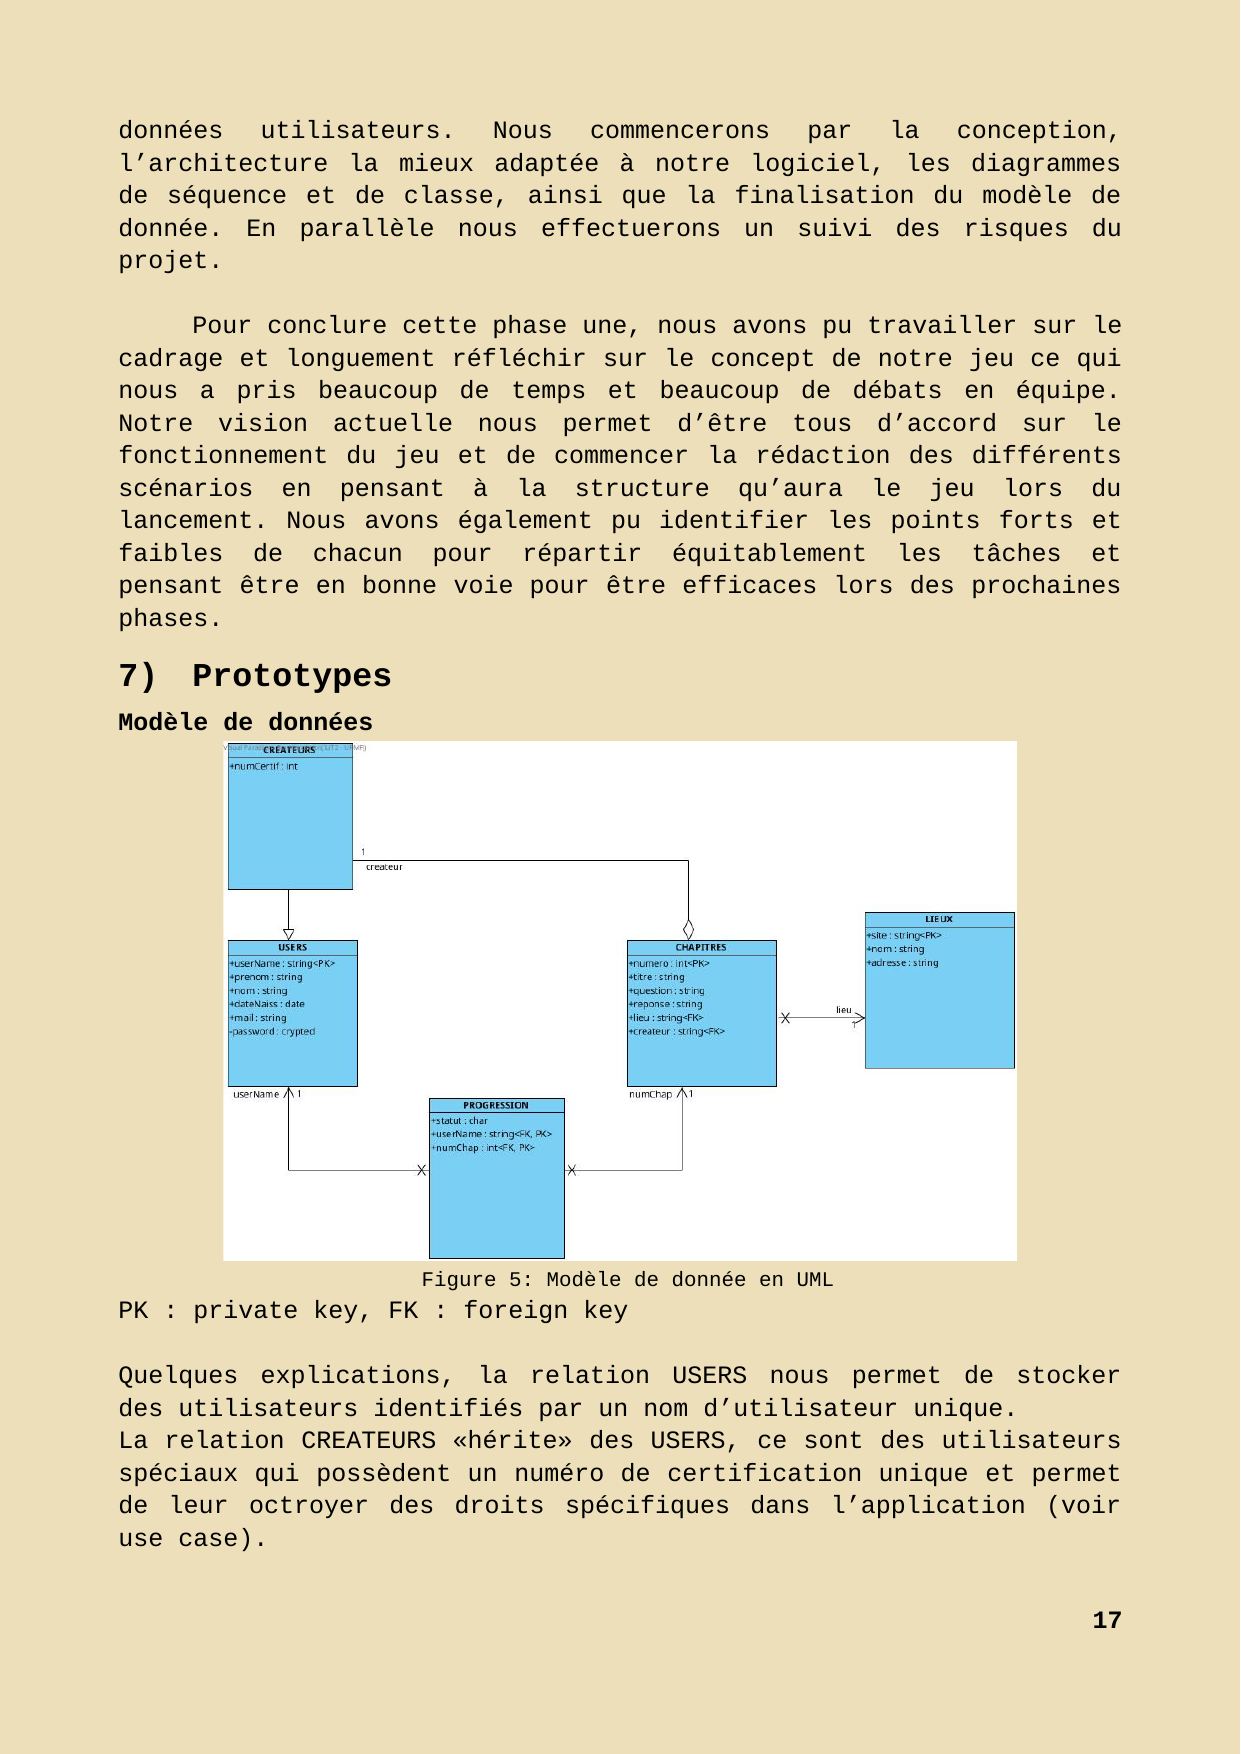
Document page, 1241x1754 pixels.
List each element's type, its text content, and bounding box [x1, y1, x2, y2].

text La relation CREATEURS «hérite» des USERS, ce sont des utilisateurs spéciaux qui possèdent un numéro de certification unique et permet de leur octroyer des droits spécifiques dans l’application (voir use case). [118, 1428, 1122, 1553]
text données utilisateurs. Nous commencerons par la conception, l’architecture la mieux adaptée à notre logiciel, les diagrammes de séquence et de classe, ainsi que la finalisation du modèle de donnée. En parallèle nous effectuerons un suivi des risques du projet. [118, 118, 1122, 276]
text Modèle de données [118, 709, 1122, 738]
text Figure 5: Modèle de donnée en UML [118, 742, 1122, 1293]
text PK : private key, FK : foreign key [118, 1298, 1122, 1326]
text Quelques explications, la relation USERS nous permet de stocker des utilisateurs identifiés par un nom d’utilisateur unique. [118, 1363, 1122, 1423]
subtitle Prototypes [118, 659, 1122, 697]
text Pour conclure cette phase une, nous avons pu travailler sur le cadrage et longuement réfléchir sur le concept de notre jeu ce qui nous a pris beaucoup de temps et beaucoup de débats en équipe. Notre vision actuelle nous permet d’être tous d’accord sur le fonctionnement du jeu et de commencer la rédaction des différents scénarios en pensant à la structure qu’aura le jeu lors du lancement. Nous avons également pu identifier les points forts et faibles de chacun pour répartir équitablement les tâches et pensant être en bonne voie pour être efficaces lors des prochaines phases. [118, 313, 1122, 634]
picture [223, 741, 1017, 1261]
